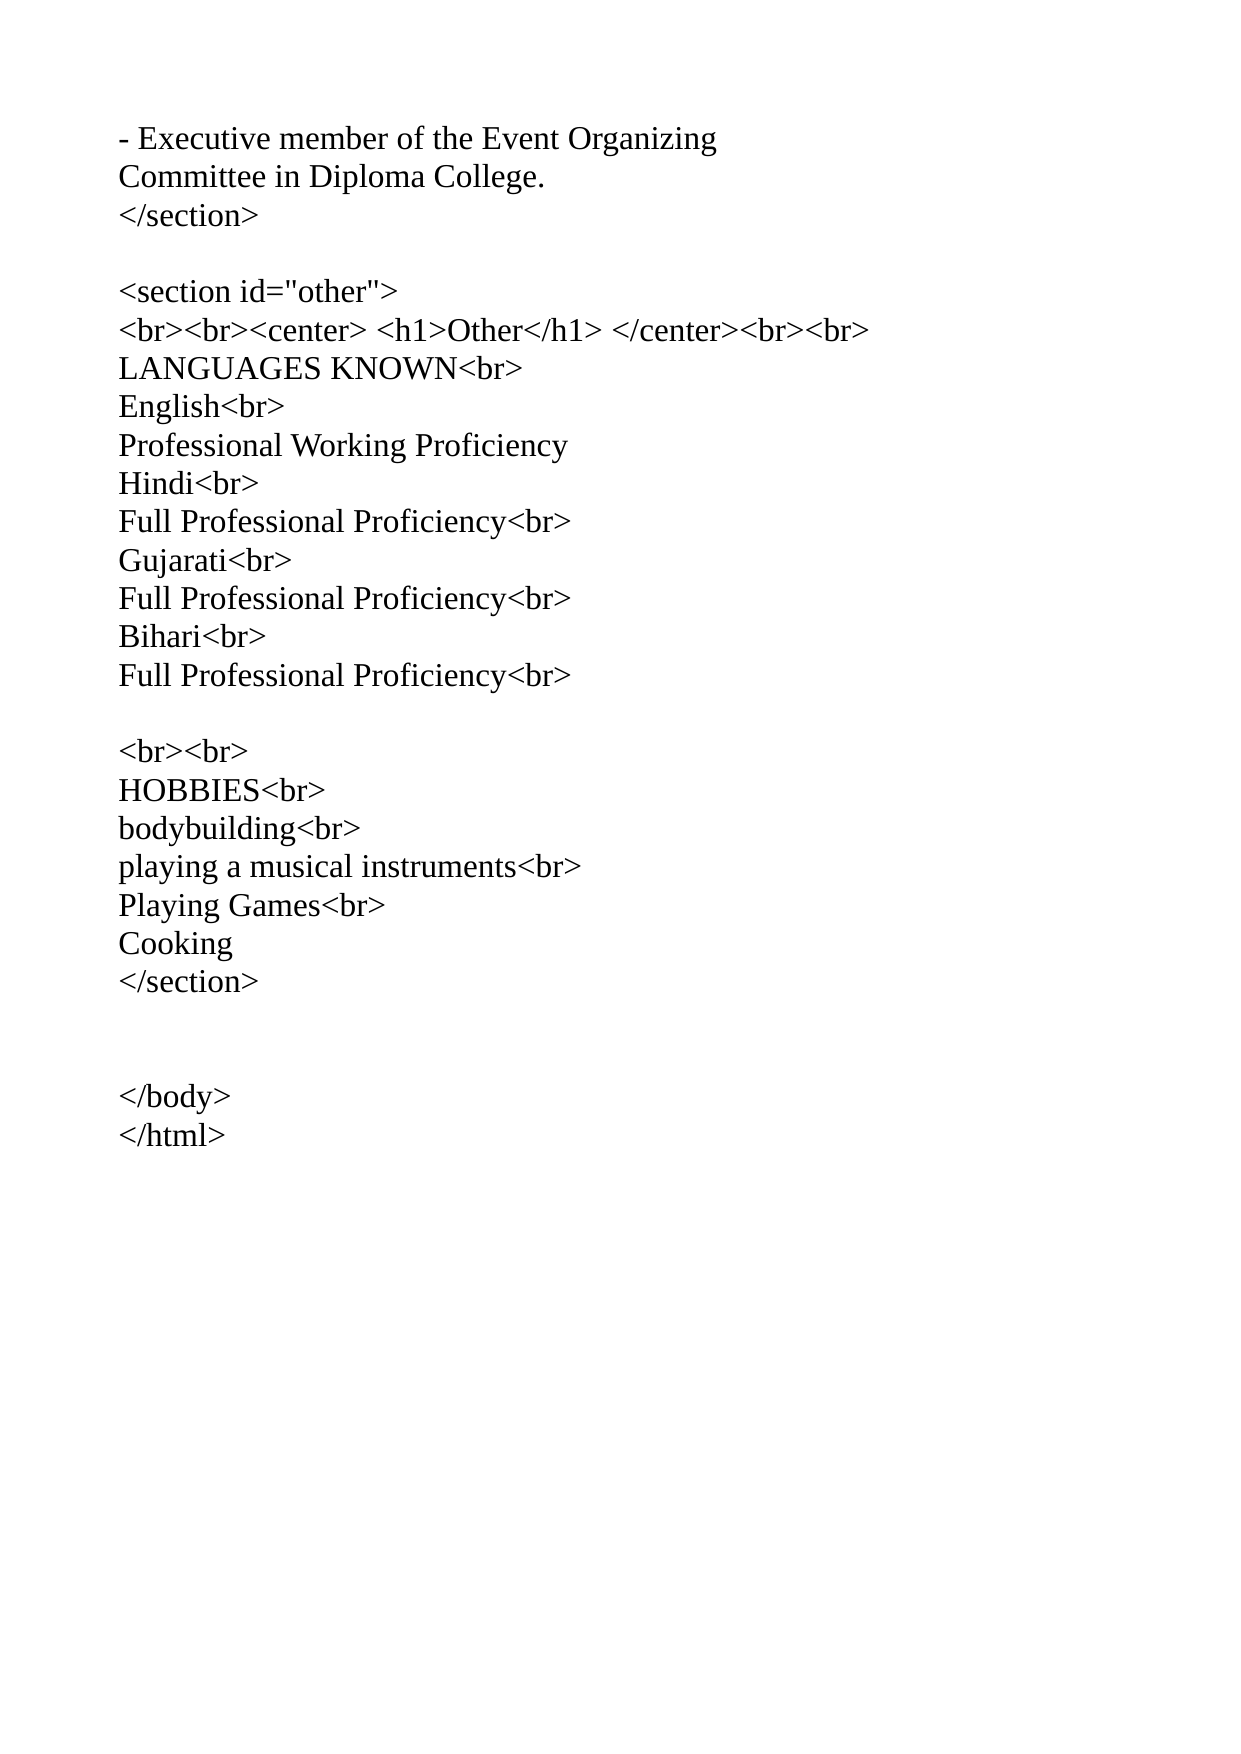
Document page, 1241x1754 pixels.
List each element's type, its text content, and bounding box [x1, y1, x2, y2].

text Playing Games<br> [118, 885, 1122, 923]
text <br><br> [118, 731, 1122, 770]
text LANGUAGES KNOWN<br> [118, 348, 1122, 386]
text Full Professional Proficiency<br> [118, 501, 1122, 540]
text bodybuilding<br> [118, 808, 1122, 846]
text Full Professional Proficiency<br> [118, 655, 1122, 693]
text playing a musical instruments<br> [118, 846, 1122, 885]
text </section> [118, 961, 1122, 1000]
text Professional Working Proficiency [118, 425, 1122, 463]
text </html> [118, 1115, 1122, 1153]
text </body> [118, 1076, 1122, 1115]
text Cooking [118, 923, 1122, 961]
text </section> [118, 195, 1122, 233]
text HOBBIES<br> [118, 770, 1122, 808]
text English<br> [118, 386, 1122, 425]
text - Executive member of the Event Organizing [118, 118, 1122, 156]
text Committee in Diploma College. [118, 156, 1122, 195]
text Hindi<br> [118, 463, 1122, 501]
text Gujarati<br> [118, 540, 1122, 578]
text Full Professional Proficiency<br> [118, 578, 1122, 616]
text <br><br><center> <h1>Other</h1> </center><br><br> [118, 310, 1122, 348]
text Bihari<br> [118, 616, 1122, 655]
text <section id="other"> [118, 271, 1122, 310]
